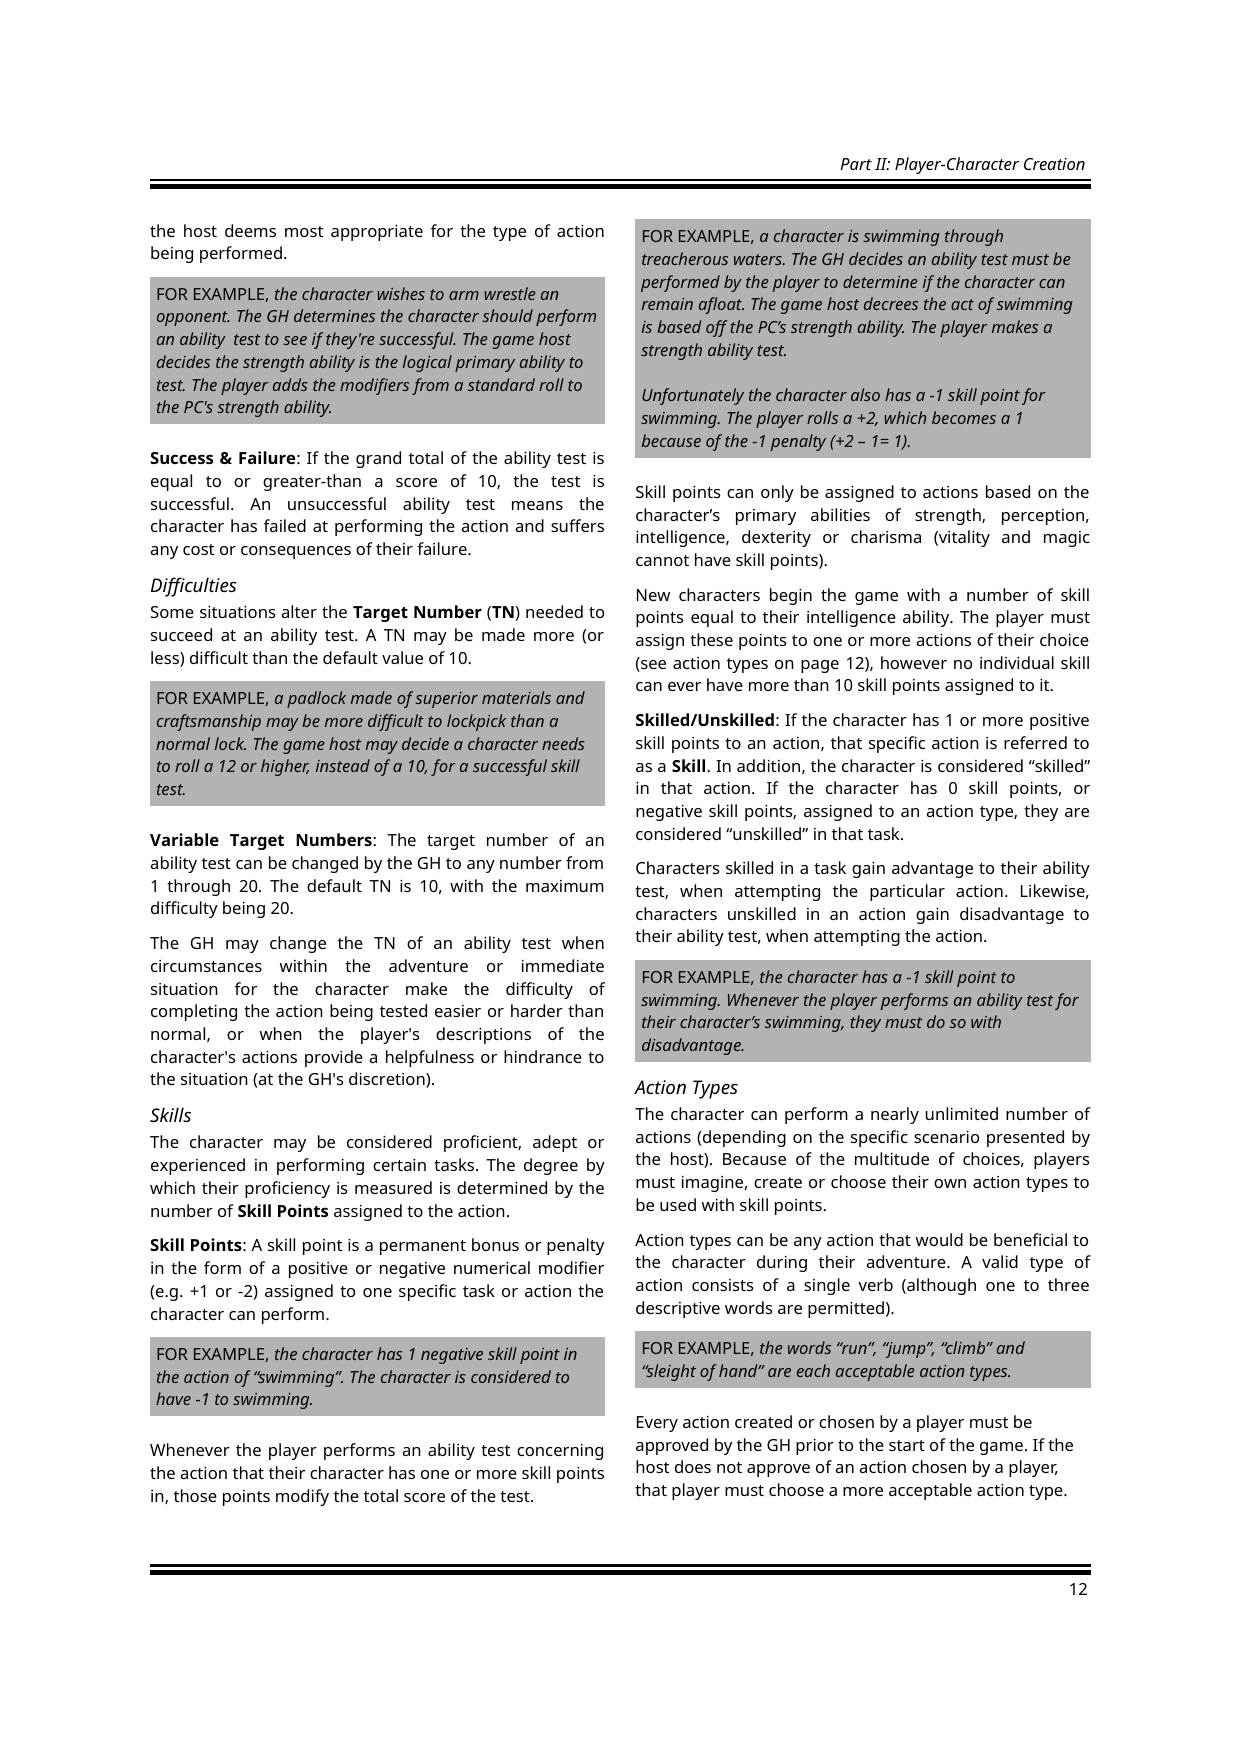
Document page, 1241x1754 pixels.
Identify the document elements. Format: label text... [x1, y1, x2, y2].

text New characters begin the game with a number of skill points equal to their intelligence ability. The player must assign these points to one or more actions of their choice (see action types on page 11), however no individual skill can ever have more than 10 skill points assigned to it. [635, 583, 1091, 697]
text Action types can be any action that would be beneficial to the character during their adventure. A valid type of action consists of a single verb (although one to three descriptive words are permitted). [635, 1228, 1091, 1319]
text Difficulties [150, 572, 605, 598]
table_header FOR EXAMPLE, the character has 1 negative skill point in the action of “swimming”. The character is considered to have -1 to swimming. [150, 1337, 605, 1416]
text The character may be considered proficient, adept or experienced in performing certain tasks. The degree by which their proficiency is measured is determined by the number of Skill Points assigned to the action. [150, 1131, 605, 1222]
text Success & Failure: If the grand total of the ability test is equal to or greater-than a score of 10, the test is successful. An unsuccessful ability test means the character has failed at performing the action and suffers any cost or consequences of their failure. [150, 447, 605, 561]
text Skill points can only be assigned to actions based on the character’s primary abilities of strength, perception, intelligence, dexterity or charisma (vitality and magic cannot have skill points). [635, 458, 1091, 571]
text Variable Target Numbers: The target number of an ability test can be changed by the GH to any number from 1 through 20. The default TN is 10, with the maximum difficulty being 20. [150, 806, 605, 920]
table_header FOR EXAMPLE, the character wishes to arm wrestle an opponent. The GH determines the character should perform an ability test to see if they're successful. The game host decides the strength ability is the logical primary ability to test. The player adds the modifiers from a standard roll to the PC's strength ability. [150, 277, 605, 424]
text Characters skilled in a task gain advantage to their ability test, when attempting the particular action. Likewise, characters unskilled in an action gain disadvantage to their ability test, when attempting the action. [635, 857, 1091, 948]
text Skilled/Unskilled: If the character has 1 or more positive skill points to an action, that specific action is referred to as a Skill. In addition, the character is considered “skilled” in that action. If the character has 0 skill points, or negative skill points, assigned to an action type, they are considered “unskilled” in that task. [635, 709, 1091, 845]
table_header FOR EXAMPLE, a character is swimming through treacherous waters. The GH decides an ability test must be performed by the player to determine if the character can remain afloat. The game host decrees the act of swimming is based off the PC’s strength ability. The player makes a strength ability test. Unfortunately the character also has a -1 skill point for swimming. The player rolls a +2, which becomes a 1 because of the -1 penalty (+2 – 1= 1). [635, 219, 1091, 458]
text the host deems most appropriate for the type of action being performed. [150, 219, 605, 264]
text Skill Points: A skill point is a permanent bonus or penalty in the form of a positive or negative numerical modifier (e.g. +1 or -2) assigned to one specific task or action the character can perform. [150, 1234, 605, 1325]
text Whenever the player performs an ability test concerning the action that their character has one or more skill points in, those points modify the total score of the test. [150, 1439, 605, 1507]
text The GH may change the TN of an ability test when circumstances within the adventure or immediate situation for the character make the difficulty of completing the action being tested easier or harder than normal, or when the player's descriptions of the character's actions provide a helpfulness or hindrance to the situation (at the GH's discretion). [150, 932, 605, 1091]
table_header FOR EXAMPLE, a padlock made of superior materials and craftsmanship may be more difficult to lockpick than a normal lock. The game host may decide a character needs to roll a 12 or higher, instead of a 10, for a successful skill test. [150, 681, 605, 806]
text Some situations alter the Target Number (TN) needed to succeed at an ability test. A TN may be made more (or less) difficult than the default value of 10. [150, 601, 605, 669]
text The character can perform a nearly unlimited number of actions (depending on the specific scenario presented by the host). Because of the multitude of choices, players must imagine, create or choose their own action types to be used with skill points. [635, 1103, 1091, 1216]
subtitle Skills [150, 1103, 605, 1128]
table_header FOR EXAMPLE, the words “run”, “jump”, “climb” and “sleight of hand” are each acceptable action types. [635, 1331, 1091, 1388]
table_header FOR EXAMPLE, the character has a -1 skill point to swimming. Whenever the player performs an ability test for their character’s swimming, they must do so with disadvantage. [635, 960, 1091, 1062]
text Action Types [635, 1074, 1091, 1099]
text Every action created or chosen by a player must be approved by the GH prior to the start of the game. If the host does not approve of an action chosen by a player, that player must choose a more acceptable action type. [635, 1388, 1091, 1501]
